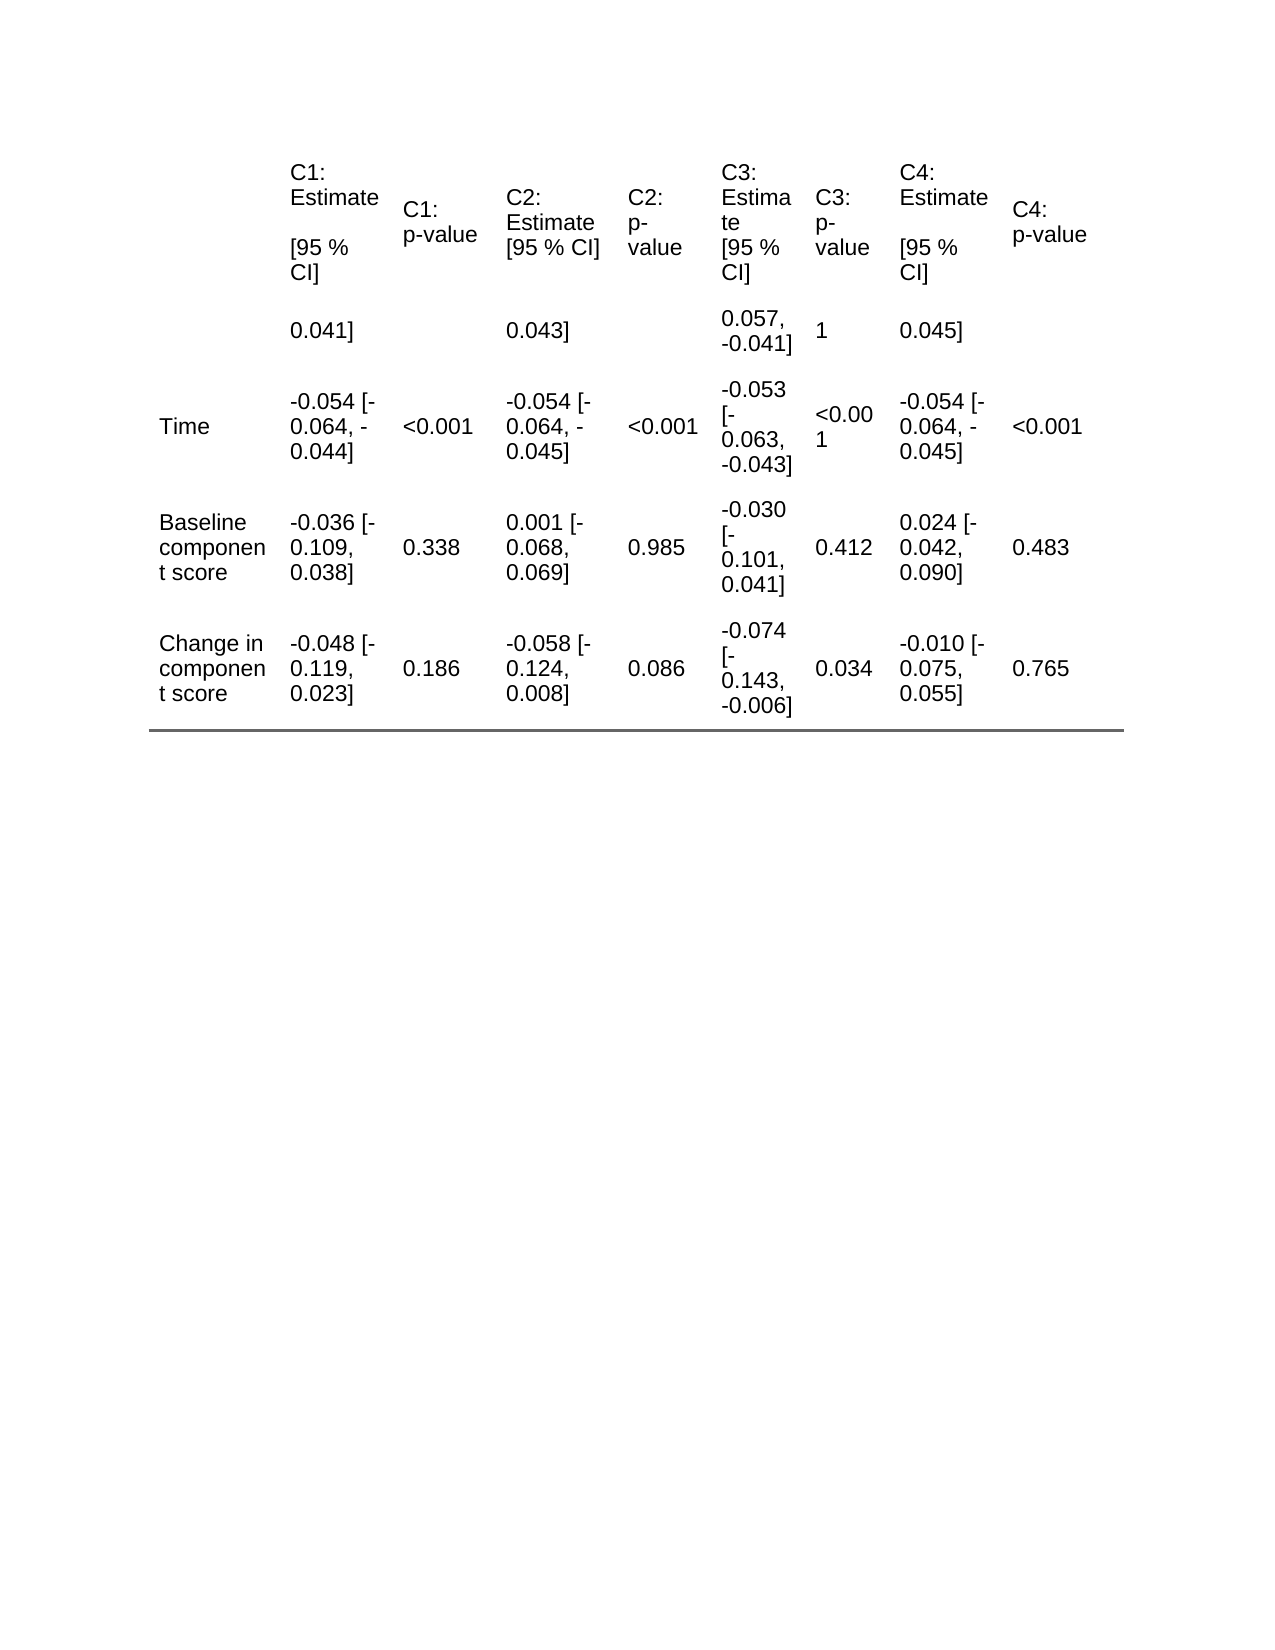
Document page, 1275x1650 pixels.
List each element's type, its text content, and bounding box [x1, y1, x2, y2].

table_cell -0.043] [495, 296, 617, 367]
table_cell [149, 296, 279, 367]
table_cell -0.053 [-0.063, -0.043] [711, 367, 805, 487]
table_header C2: p-value [617, 150, 711, 296]
table_cell Time [149, 367, 279, 487]
table_cell -0.054 [-0.064, -0.045] [495, 367, 617, 487]
table_cell -0.048 [-0.119, 0.023] [280, 608, 392, 729]
table_cell 0.057, -0.041] [711, 296, 805, 367]
table_header C4: Estimate [95 % CI] [889, 150, 1002, 296]
table_header C1: p-value [392, 150, 495, 296]
table_cell <0.001 [1002, 367, 1123, 487]
table_cell -0.041] [280, 296, 392, 367]
table_cell <0.001 [392, 367, 495, 487]
table_cell 0.483 [1002, 488, 1123, 608]
table_cell -0.074 [-0.143, -0.006] [711, 608, 805, 729]
table_cell <0.001 [805, 367, 889, 487]
table_cell -0.030 [-0.101, 0.041] [711, 488, 805, 608]
table_cell Change in component score [149, 608, 279, 729]
table_cell 0.001 [-0.068, 0.069] [495, 488, 617, 608]
table_cell -0.045] [889, 296, 1002, 367]
table_cell 0.985 [617, 488, 711, 608]
table_cell Baseline component score [149, 488, 279, 608]
table_cell 1 [805, 296, 889, 367]
table_header [149, 150, 279, 296]
table_header C1: Estimate [95 % CI] [280, 150, 392, 296]
table_cell [1002, 296, 1123, 367]
table_cell 0.765 [1002, 608, 1123, 729]
table_cell -0.054 [-0.064, -0.045] [889, 367, 1002, 487]
table_cell [617, 296, 711, 367]
table_cell [392, 296, 495, 367]
table_cell 0.034 [805, 608, 889, 729]
table_header C3: p-value [805, 150, 889, 296]
table_header C3: Estimate [95 % CI] [711, 150, 805, 296]
table_cell -0.036 [-0.109, 0.038] [280, 488, 392, 608]
table_cell <0.001 [617, 367, 711, 487]
table_cell -0.058 [-0.124, 0.008] [495, 608, 617, 729]
table_header C4: p-value [1002, 150, 1123, 296]
table_cell 0.186 [392, 608, 495, 729]
table_cell 0.412 [805, 488, 889, 608]
table_cell 0.338 [392, 488, 495, 608]
table_cell -0.054 [-0.064, -0.044] [280, 367, 392, 487]
table_header C2: Estimate [95 % CI] [495, 150, 617, 296]
table_cell -0.010 [-0.075, 0.055] [889, 608, 1002, 729]
table_cell 0.024 [-0.042, 0.090] [889, 488, 1002, 608]
table_cell 0.086 [617, 608, 711, 729]
